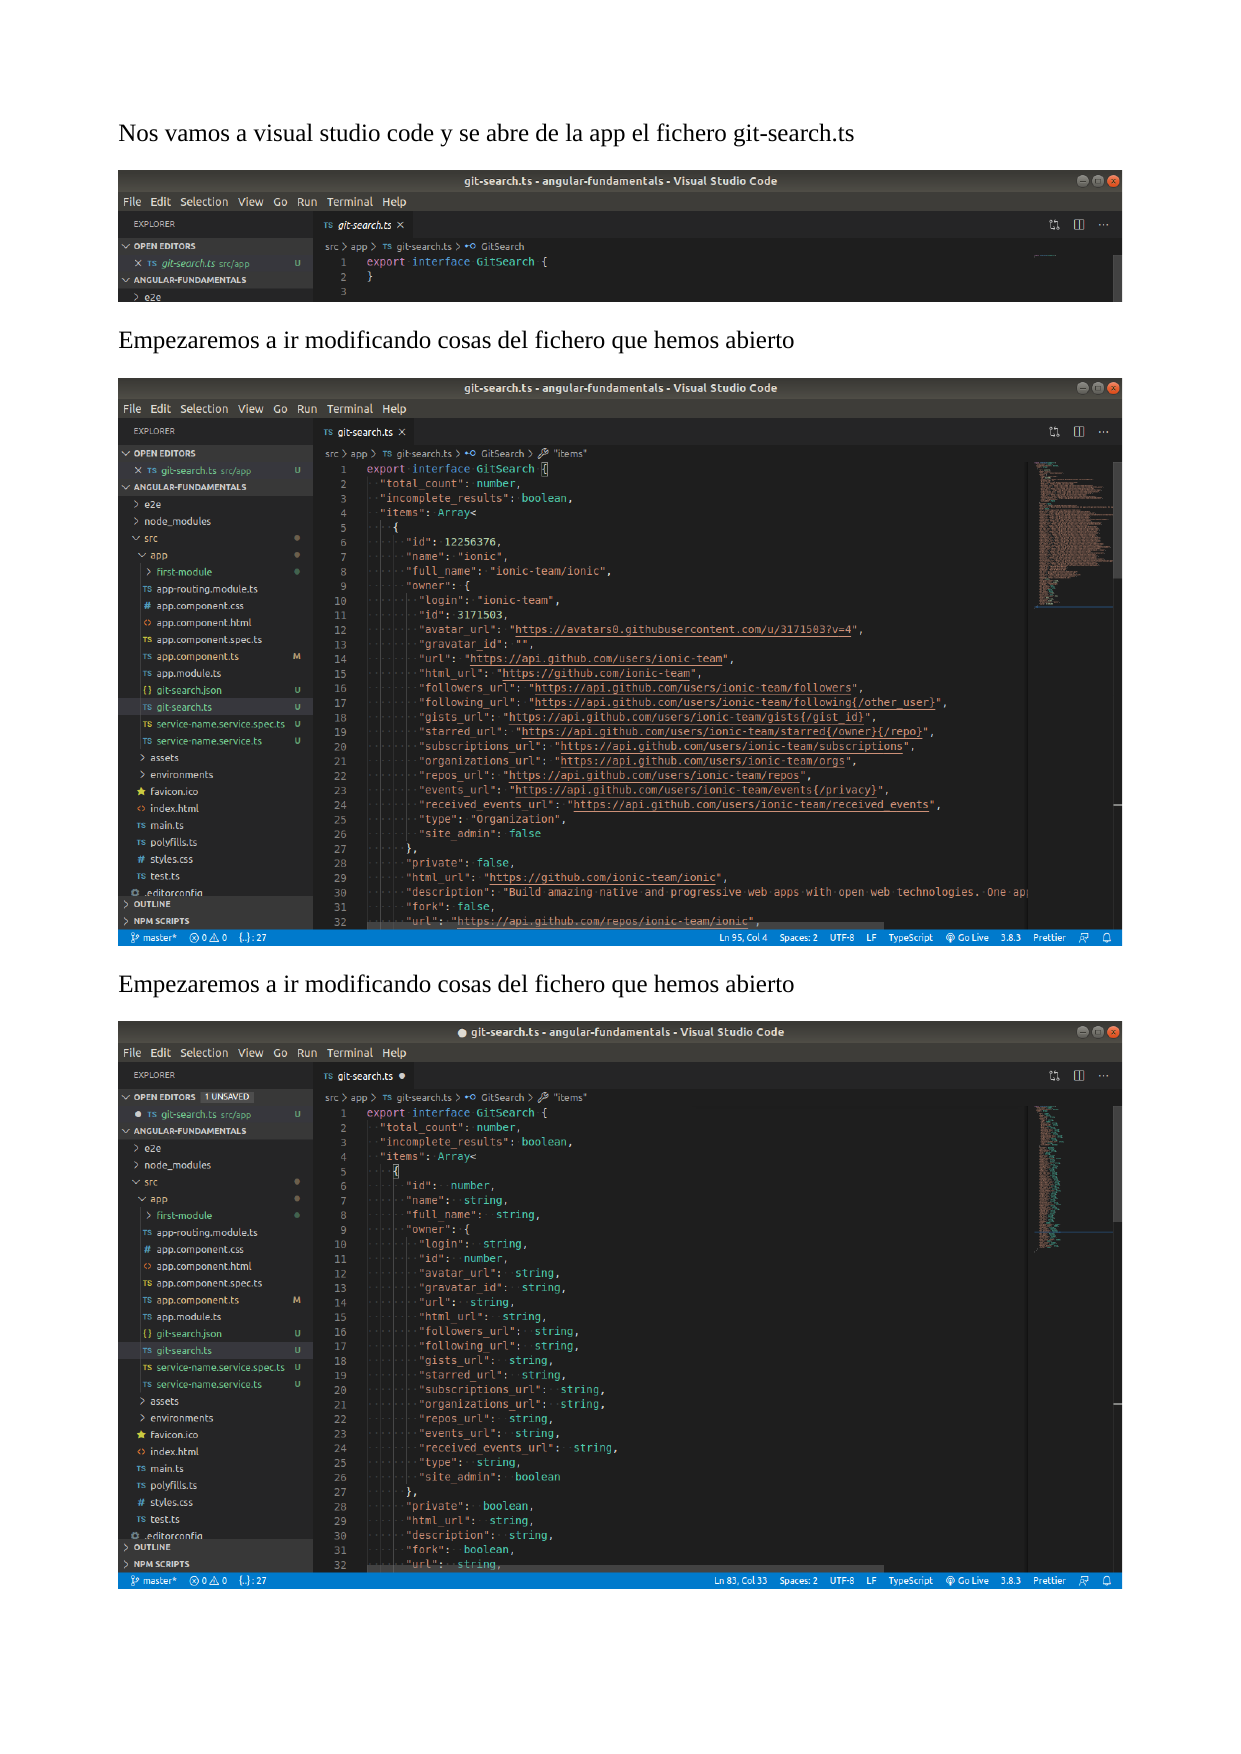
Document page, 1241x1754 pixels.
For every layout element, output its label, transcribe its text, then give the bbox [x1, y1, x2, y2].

text Nos vamos a visual studio code y se abre de la app el fichero git-search.ts [118, 118, 1122, 147]
picture [118, 1021, 1123, 1589]
text Empezaremos a ir modificando cosas del fichero que hemos abierto [118, 969, 1122, 998]
text Empezaremos a ir modificando cosas del fichero que hemos abierto [118, 326, 1122, 354]
picture [118, 378, 1123, 946]
